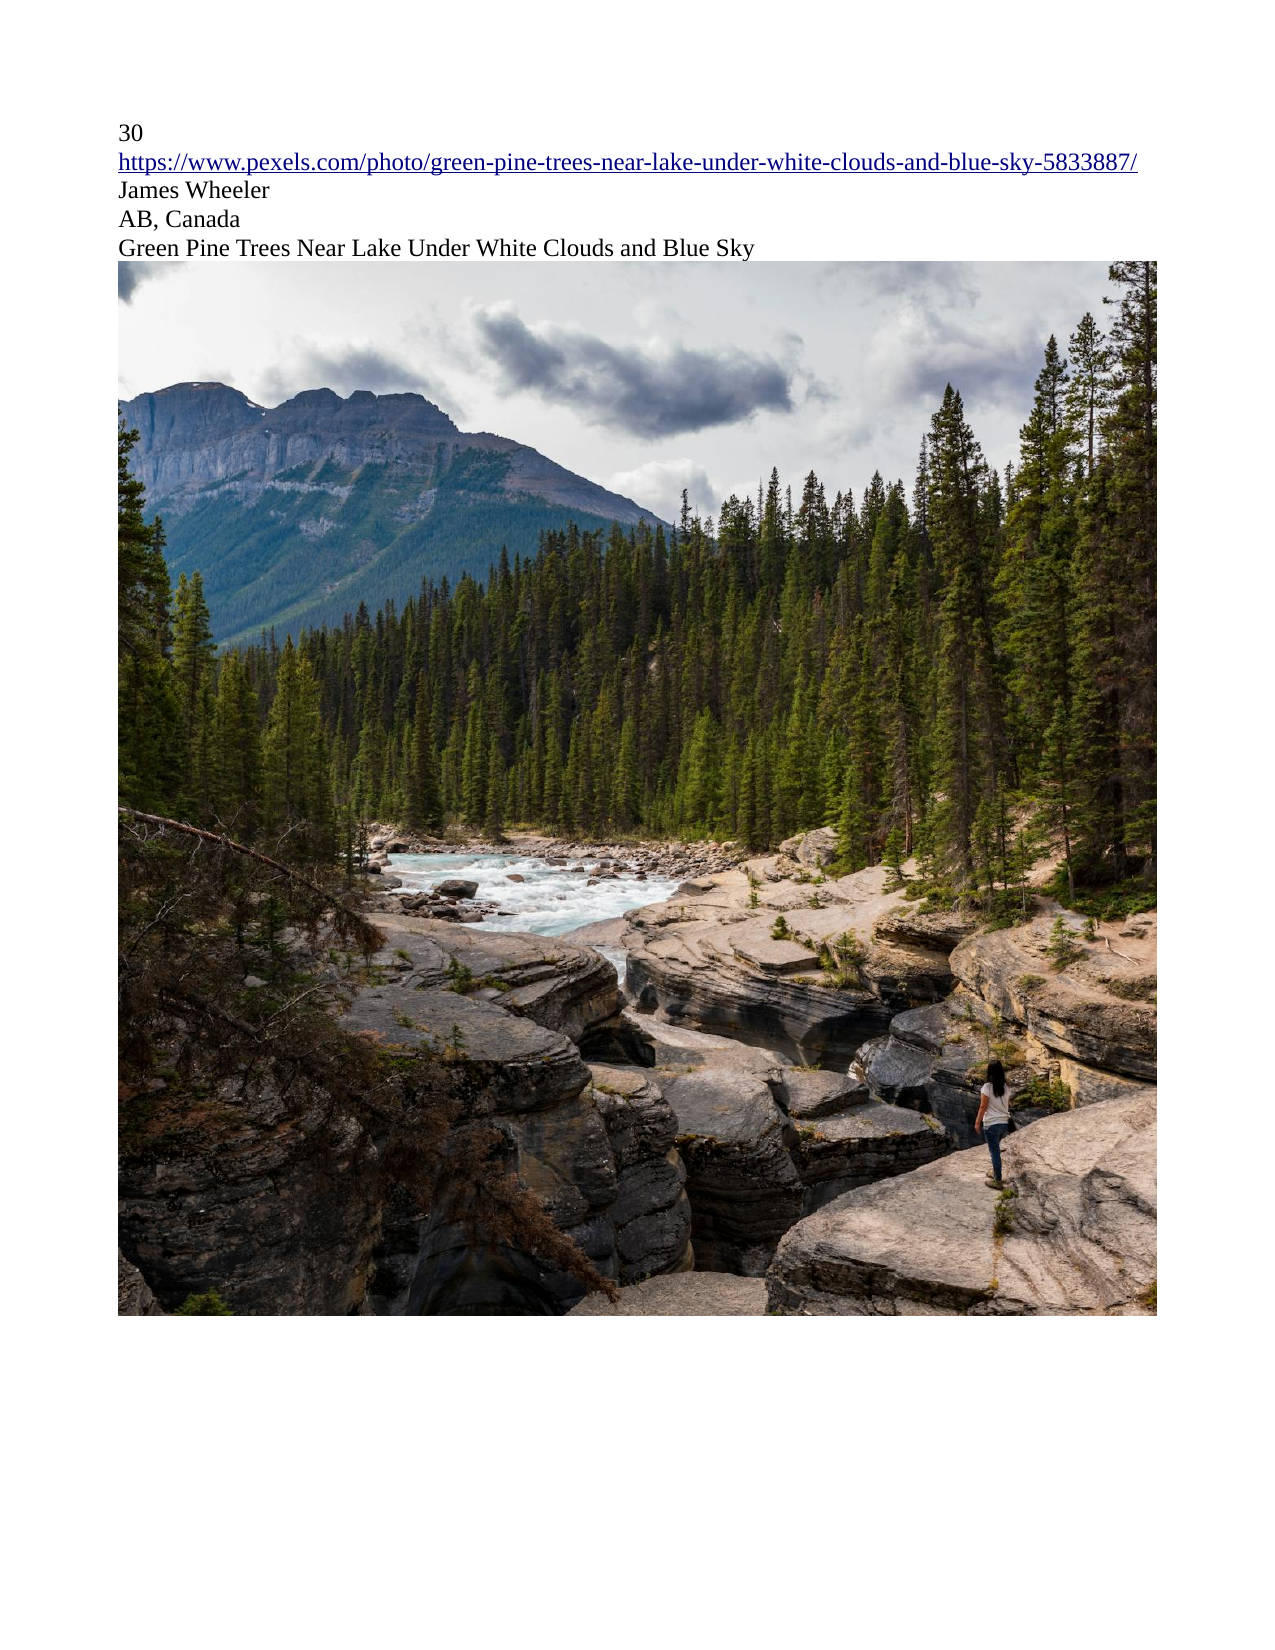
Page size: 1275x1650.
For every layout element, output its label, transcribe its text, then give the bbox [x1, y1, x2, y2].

text Green Pine Trees Near Lake Under White Clouds and Blue Sky [118, 233, 1157, 261]
text https://www.pexels.com/photo/green-pine-trees-near-lake-under-white-clouds-and-blue-sky-5833887/ [118, 147, 1157, 176]
picture [118, 261, 1157, 1316]
text 30 [118, 118, 1157, 147]
text James Wheeler [118, 176, 1157, 204]
text AB, Canada [118, 204, 1157, 233]
